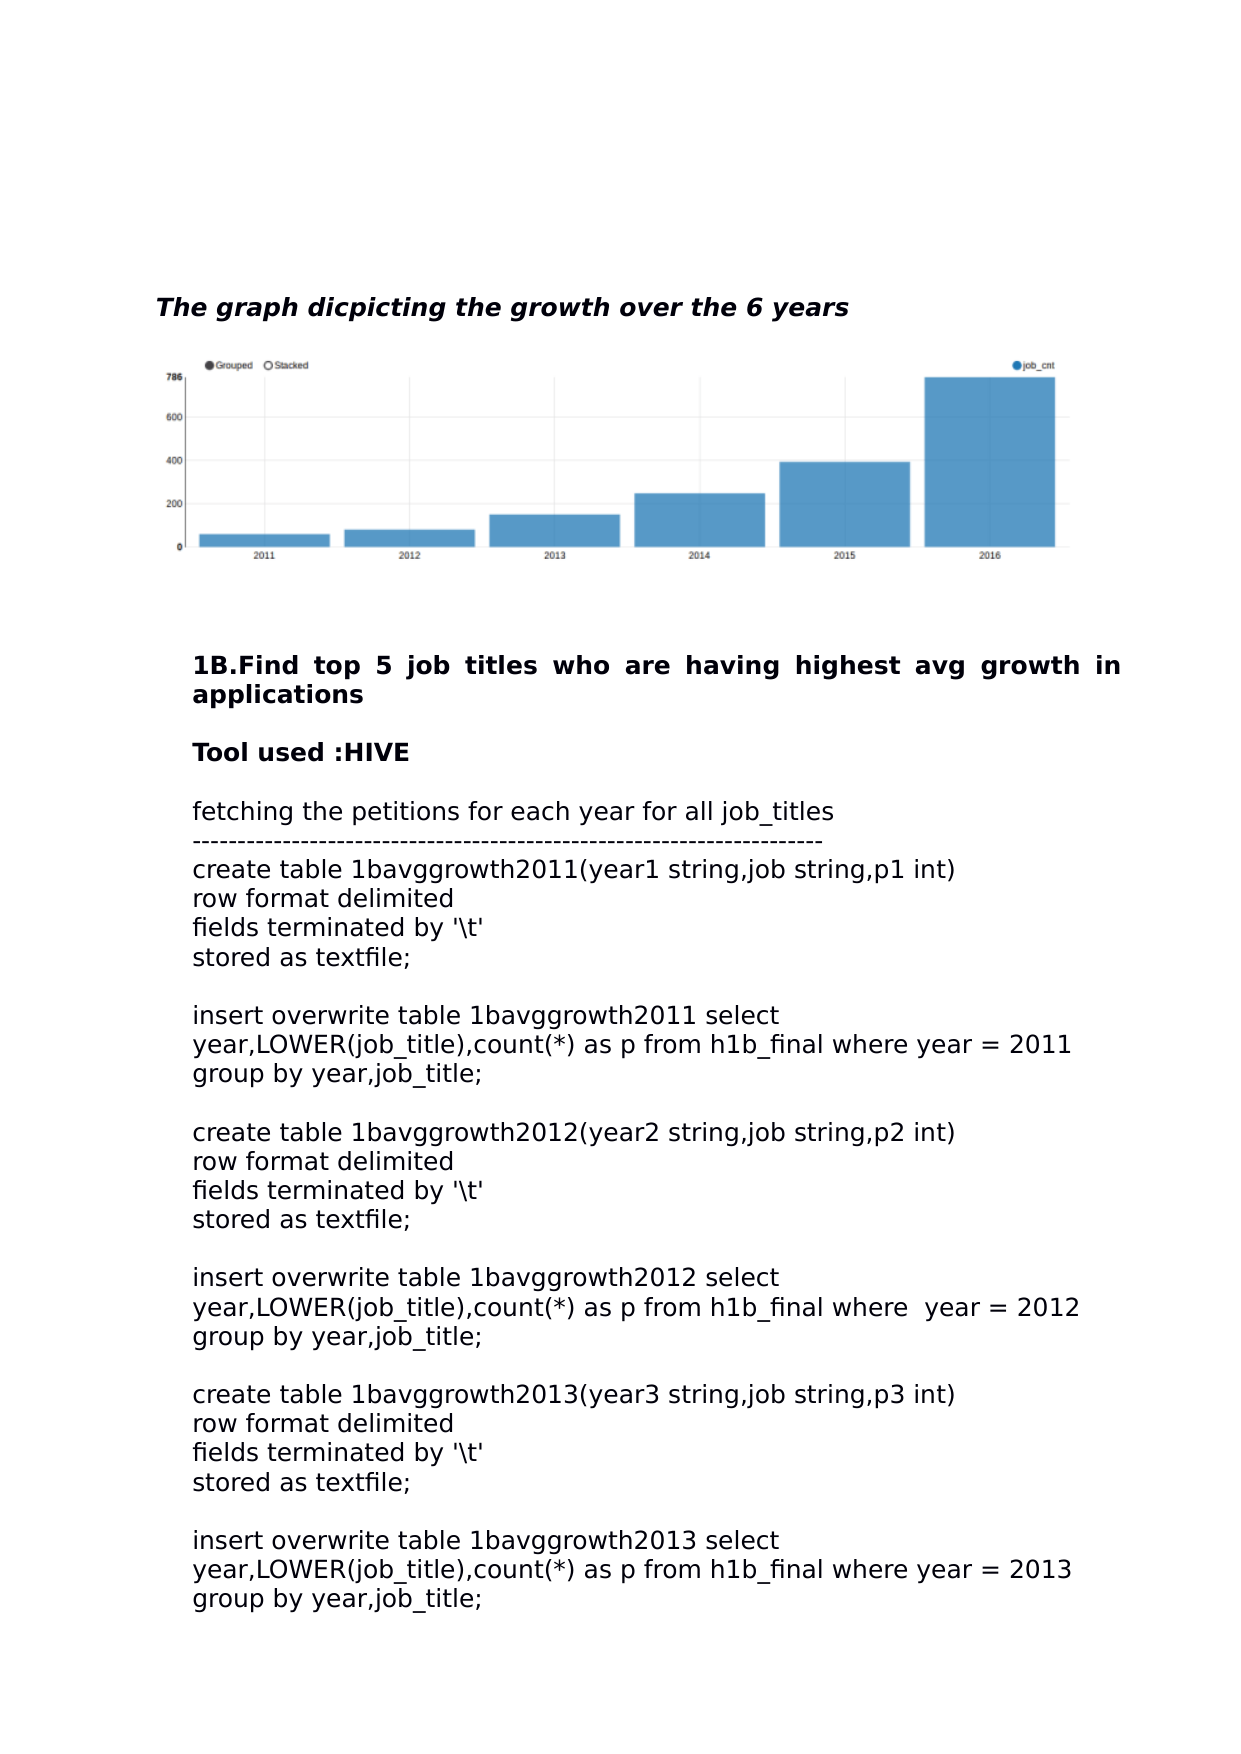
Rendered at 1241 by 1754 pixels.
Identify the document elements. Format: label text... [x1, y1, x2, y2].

text fields terminated by '\t' [192, 914, 1122, 943]
text row format delimited [192, 884, 1122, 914]
text insert overwrite table 1bavggrowth2013 select year,LOWER(job_title),count(*) as p from h1b_final where year = 2013 group by year,job_title; [192, 1526, 1122, 1614]
text fetching the petitions for each year for all job_titles [192, 797, 1122, 826]
text create table 1bavggrowth2013(year3 string,job string,p3 int) [192, 1380, 1122, 1409]
text insert overwrite table 1bavggrowth2012 select year,LOWER(job_title),count(*) as p from h1b_final where year = 2012 group by year,job_title; [192, 1264, 1122, 1351]
text Tool used :HIVE [192, 739, 1122, 768]
text stored as textfile; [192, 943, 1122, 972]
text The graph dicpicting the growth over the 6 years [156, 293, 1122, 322]
text 1B.Find top 5 job titles who are having highest avg growth in applications [192, 651, 1122, 709]
text row format delimited [192, 1409, 1122, 1439]
picture [127, 348, 1094, 593]
text fields terminated by '\t' [192, 1439, 1122, 1468]
text stored as textfile; [192, 1468, 1122, 1497]
text stored as textfile; [192, 1205, 1122, 1234]
text fields terminated by '\t' [192, 1176, 1122, 1205]
text create table 1bavggrowth2011(year1 string,job string,p1 int) [192, 855, 1122, 884]
text create table 1bavggrowth2012(year2 string,job string,p2 int) [192, 1118, 1122, 1147]
text row format delimited [192, 1147, 1122, 1176]
text insert overwrite table 1bavggrowth2011 select year,LOWER(job_title),count(*) as p from h1b_final where year = 2011 group by year,job_title; [192, 1001, 1122, 1089]
text ---------------------------------------------------------------------- [192, 826, 1122, 855]
